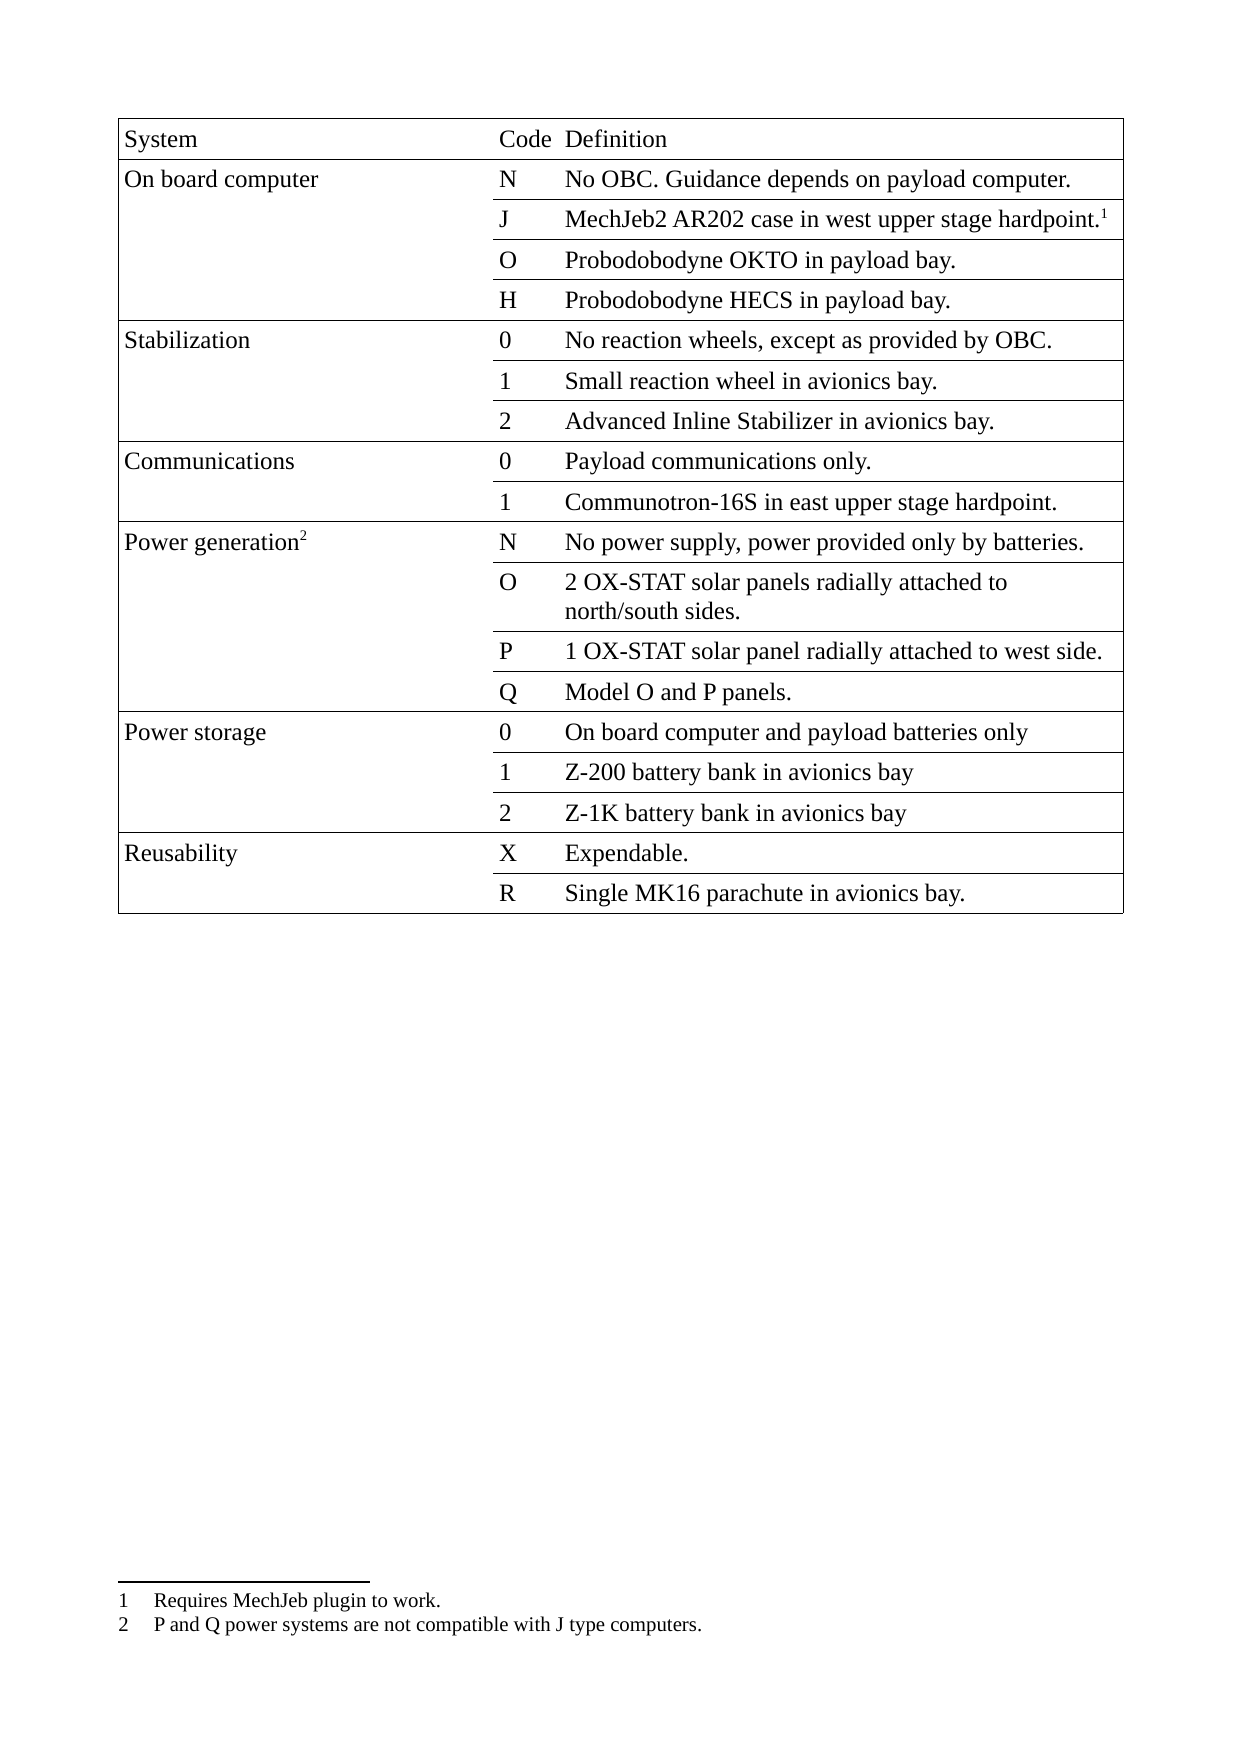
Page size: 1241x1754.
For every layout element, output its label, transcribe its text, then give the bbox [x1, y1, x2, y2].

table_cell Single MK16 parachute in avionics bay. [559, 874, 1123, 913]
table_cell P [493, 632, 559, 671]
table_cell Power generation [119, 522, 493, 711]
table_cell Power storage [119, 712, 493, 832]
table_cell 1 [493, 753, 559, 792]
table_cell Probodobodyne HECS in payload bay. [559, 280, 1123, 320]
table_cell Expendable. [559, 833, 1123, 872]
table_cell 0 [493, 321, 559, 360]
table_cell N [493, 522, 559, 562]
table_cell X [493, 833, 559, 872]
table_cell No OBC. Guidance depends on payload computer. [559, 160, 1123, 199]
table_cell Payload communications only. [559, 442, 1123, 481]
table_cell 0 [493, 712, 559, 752]
table_cell R [493, 874, 559, 913]
table_cell No reaction wheels, except as provided by OBC. [559, 321, 1123, 360]
table_cell Stabilization [119, 321, 493, 441]
table_cell 2 [493, 401, 559, 441]
table_header System [119, 119, 493, 158]
table_cell 2 [493, 793, 559, 832]
table_cell Reusability [119, 833, 493, 913]
table_cell N [493, 160, 559, 199]
table_cell J [493, 200, 559, 239]
table_cell 1 [493, 482, 559, 521]
table_cell Small reaction wheel in avionics bay. [559, 361, 1123, 400]
table_cell On board computer [119, 160, 493, 320]
table_cell Communotron-16S in east upper stage hardpoint. [559, 482, 1123, 521]
table_cell O [493, 563, 559, 631]
table_cell On board computer and payload batteries only [559, 712, 1123, 752]
table_cell 1 OX-STAT solar panel radially attached to west side. [559, 632, 1123, 671]
table_cell 1 [493, 361, 559, 400]
table_header Definition [559, 119, 1123, 158]
table_cell 0 [493, 442, 559, 481]
table_cell O [493, 240, 559, 279]
table_cell Communications [119, 442, 493, 521]
table_cell Probodobodyne OKTO in payload bay. [559, 240, 1123, 279]
table_cell Q [493, 672, 559, 711]
table_cell H [493, 280, 559, 320]
table_header Code [493, 119, 559, 158]
table_cell 2 OX-STAT solar panels radially attached to north/south sides. [559, 563, 1123, 631]
table_cell Z-200 battery bank in avionics bay [559, 753, 1123, 792]
table_cell Model O and P panels. [559, 672, 1123, 711]
table_cell Z-1K battery bank in avionics bay [559, 793, 1123, 832]
table_cell MechJeb2 AR202 case in west upper stage hardpoint. [559, 200, 1123, 239]
table_cell Advanced Inline Stabilizer in avionics bay. [559, 401, 1123, 441]
table_cell No power supply, power provided only by batteries. [559, 522, 1123, 562]
